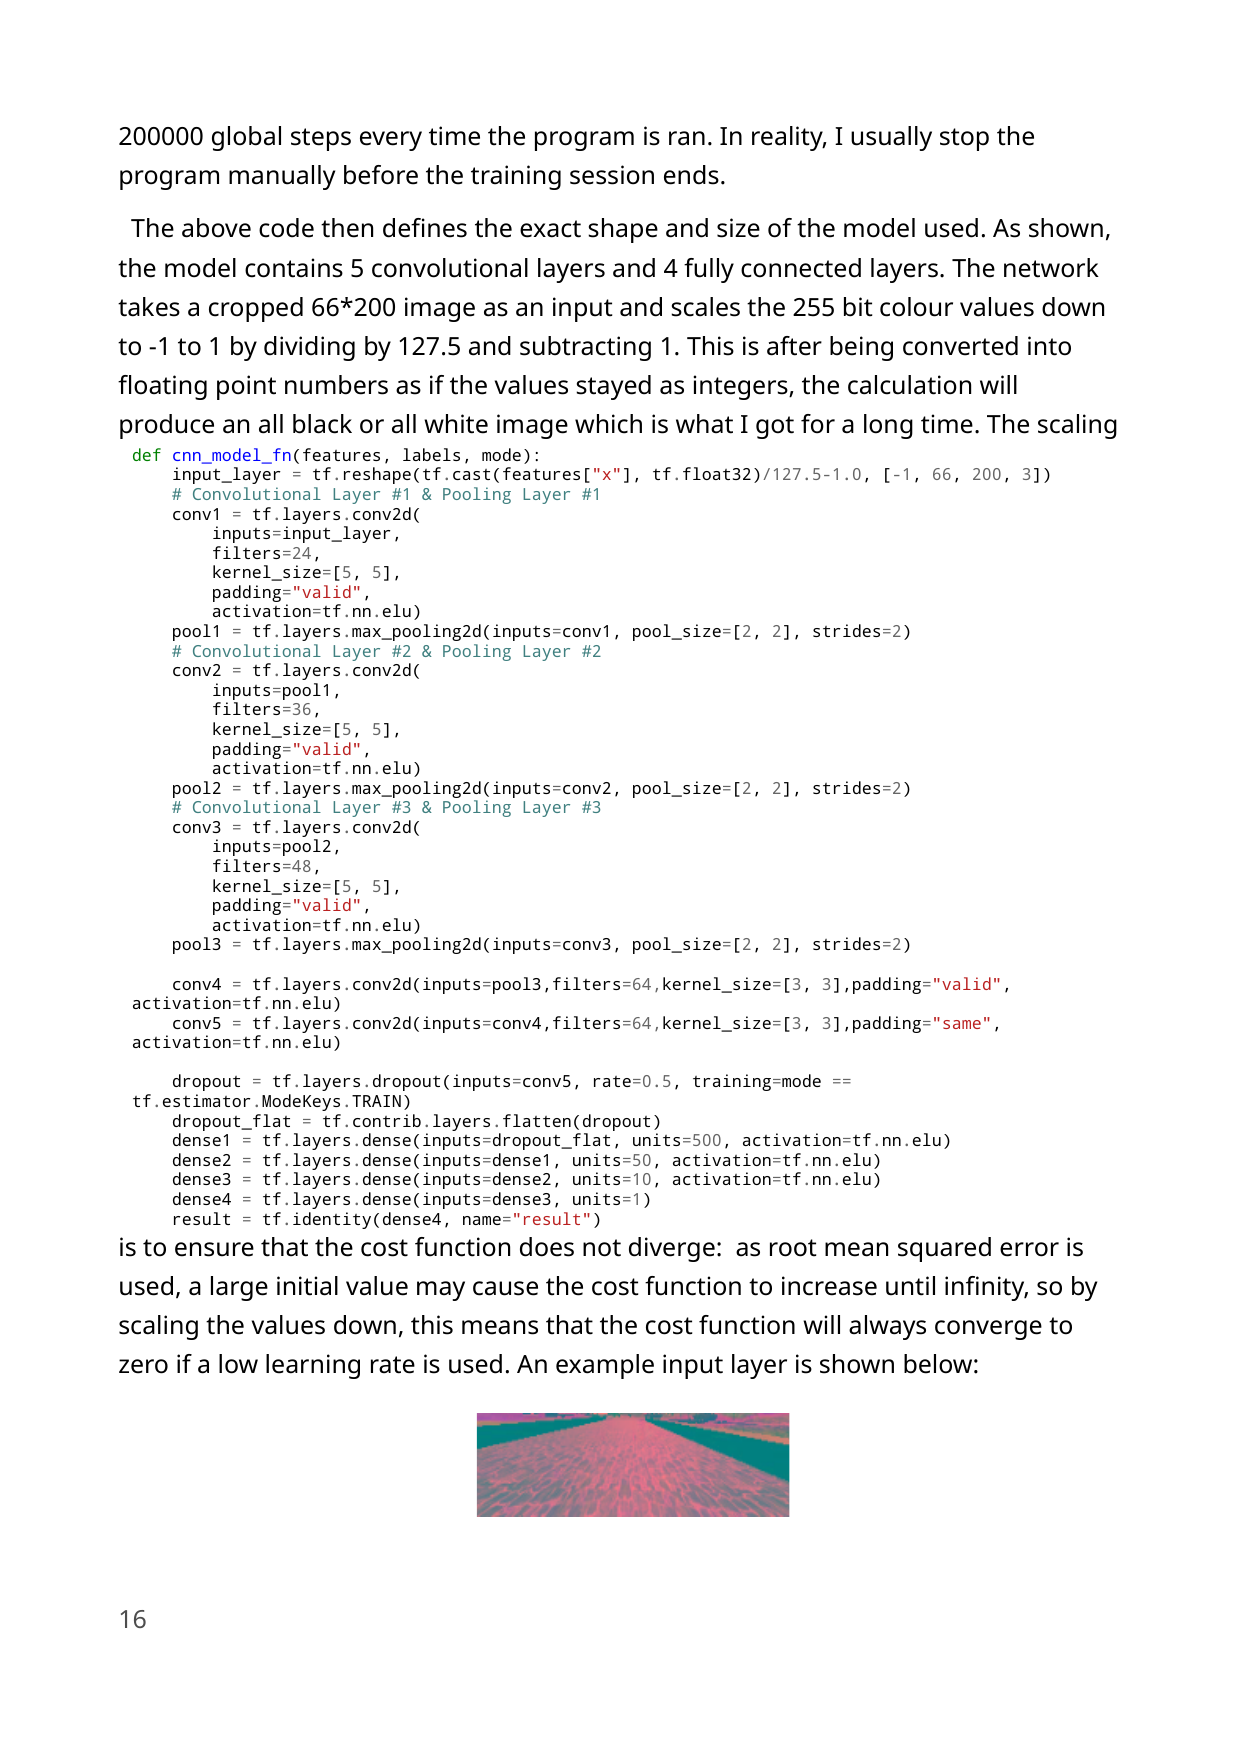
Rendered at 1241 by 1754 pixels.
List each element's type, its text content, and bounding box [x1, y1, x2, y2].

text 200000 global steps every time the program is ran. In reality, I usually stop the program manually before the training session ends. [118, 118, 1122, 191]
text The above code then defines the exact shape and size of the model used. As shown, the model contains 5 convolutional layers and 4 fully connected layers. The network takes a cropped 66*200 image as an input and scales the 255 bit colour values down to -1 to 1 by dividing by 127.5 and subtracting 1. This is after being converted into floating point numbers as if the values stayed as integers, the calculation will produce an all black or all white image which is what I got for a long time. The scaling is to ensure that the cost function does not diverge: as root mean squared error is used, a large initial value may cause the cost function to increase until infinity, so by scaling the values down, this means that the cost function will always converge to zero if a low learning rate is used. An example input layer is shown below: [118, 211, 1122, 1381]
picture [476, 1413, 790, 1517]
